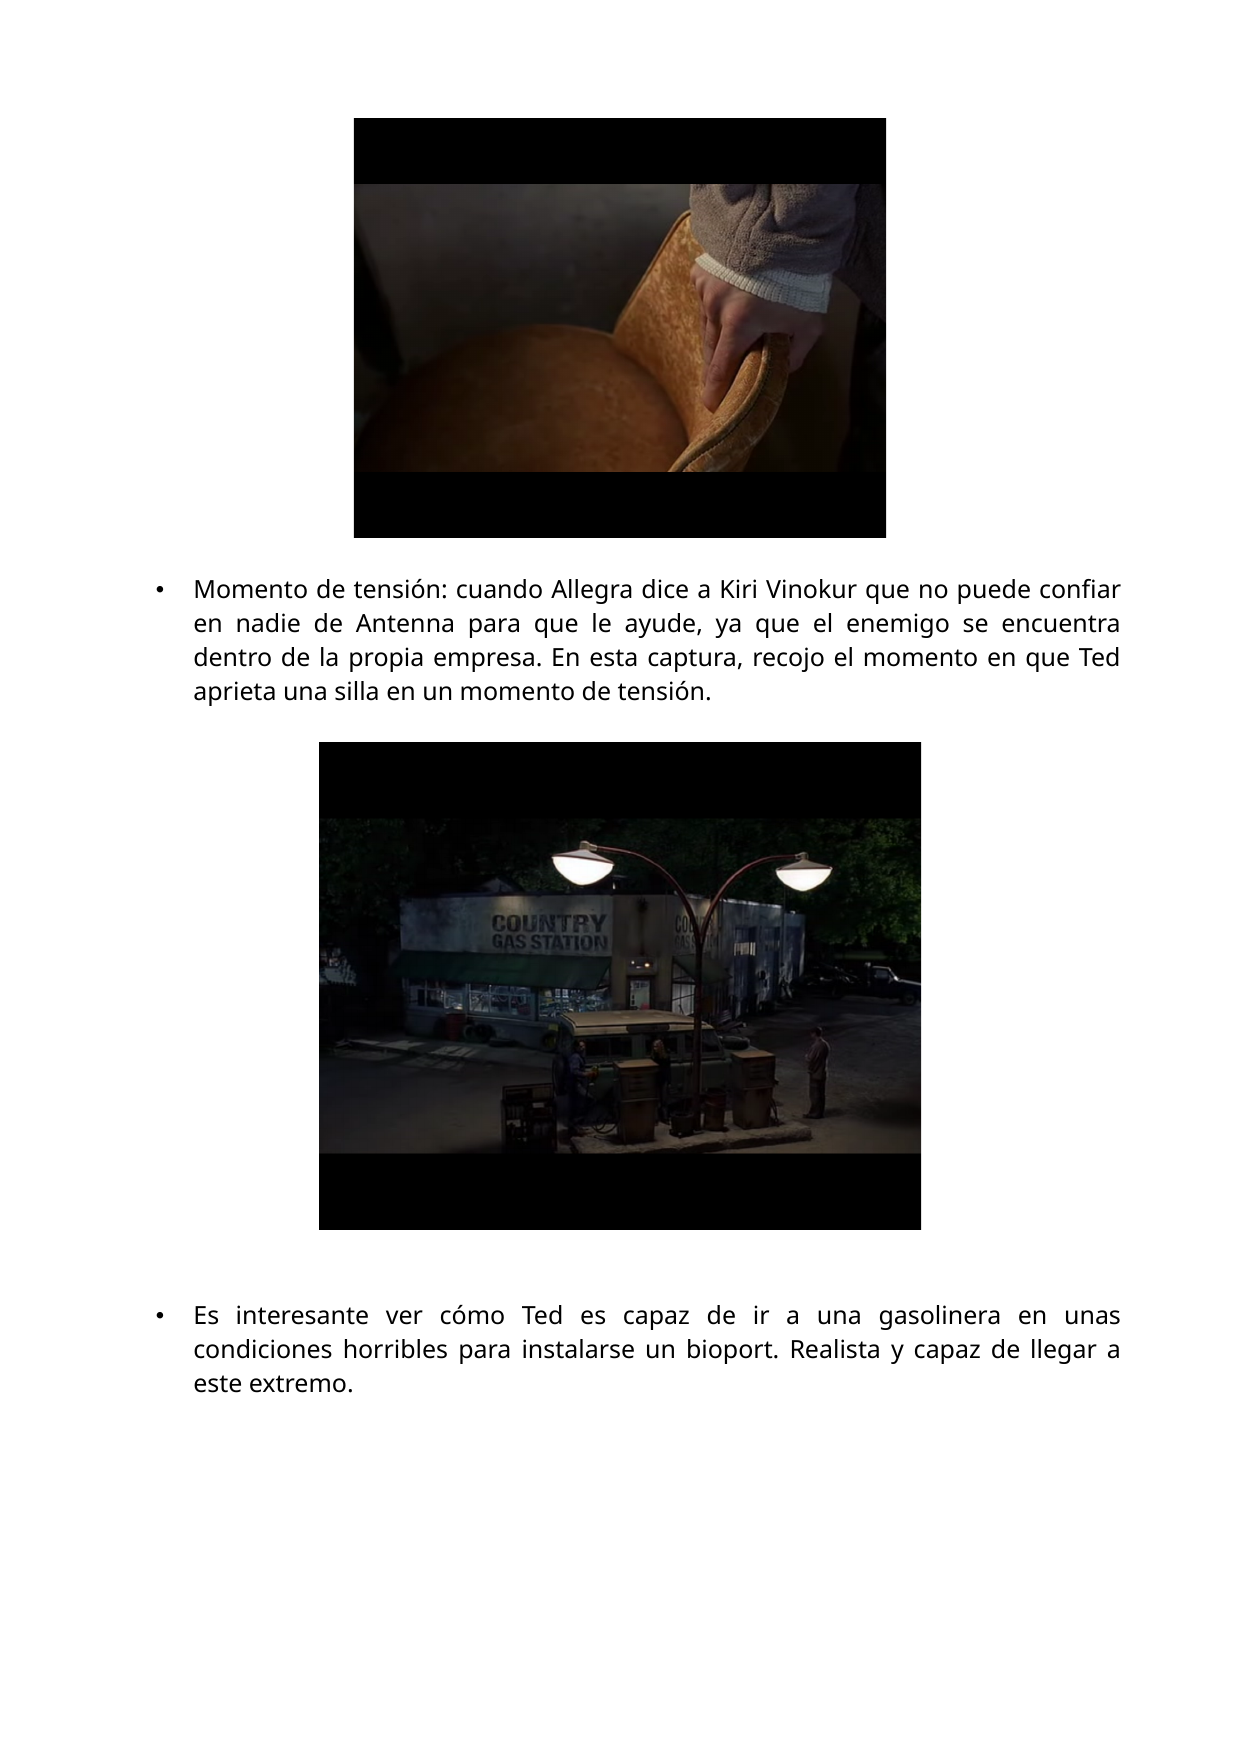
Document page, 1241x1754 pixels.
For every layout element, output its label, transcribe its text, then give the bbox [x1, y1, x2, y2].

picture [319, 742, 922, 1230]
list Momento de tensión: cuando Allegra dice a Kiri Vinokur que no puede confiar en nadie de Antenna para que le ayude, ya que el enemigo se encuentra dentro de la propia empresa. En esta captura, recojo el momento en que Ted aprieta una silla en un momento de tensión. [156, 572, 1122, 708]
list Es interesante ver cómo Ted es capaz de ir a una gasolinera en unas condiciones horribles para instalarse un bioport. Realista y capaz de llegar a este extremo. [156, 1297, 1122, 1400]
picture [353, 118, 887, 538]
